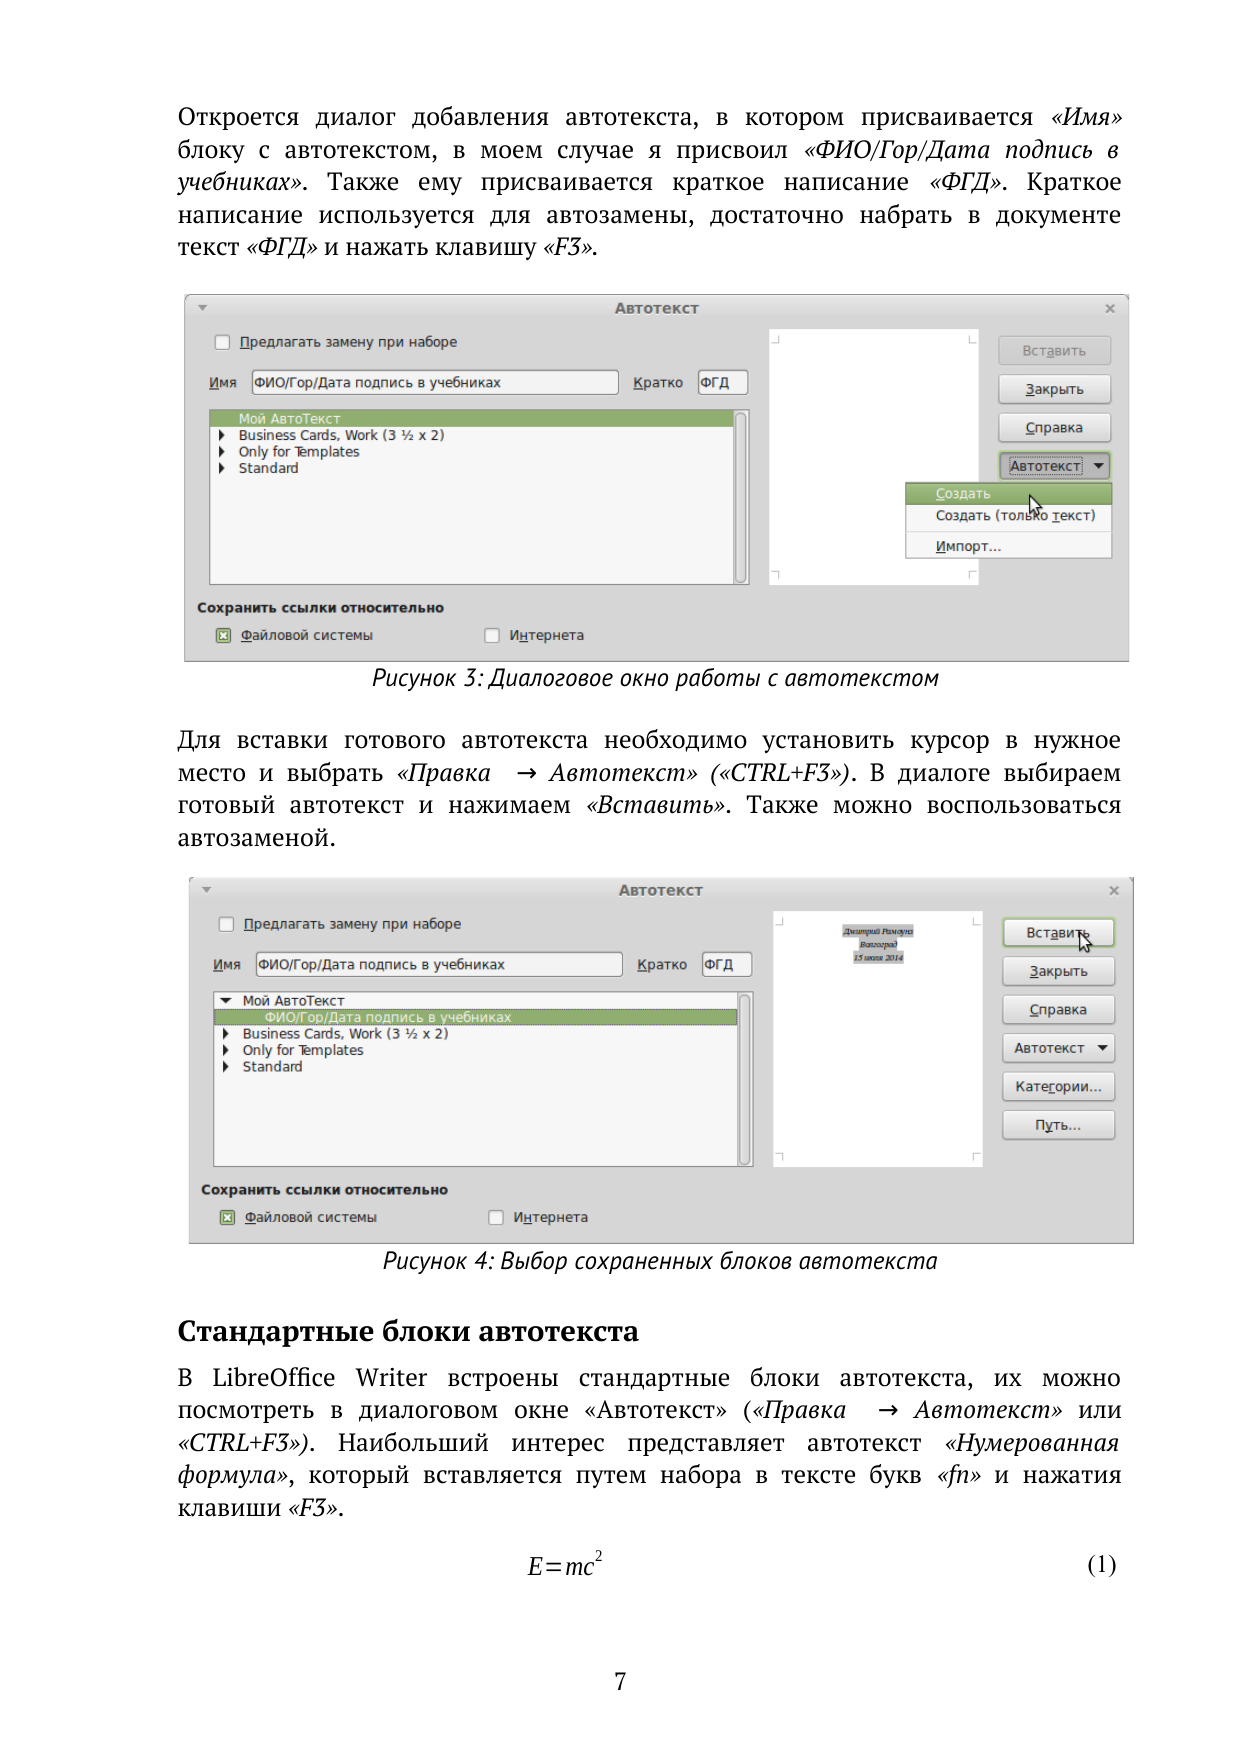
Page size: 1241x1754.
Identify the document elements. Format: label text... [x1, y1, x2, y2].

table_header (1) [1010, 1541, 1122, 1586]
table_header [118, 1541, 1010, 1586]
text Для вставки готового автотекста необходимо установить курсор в нужное место и выбрать «Правка → Автотекст» («CTRL+F3»). В диалоге выбираем готовый автотекст и нажимаем «Вставить». Также можно воспользоваться автозаменой. [177, 280, 1122, 853]
picture [188, 877, 1134, 1244]
text В LibreOffice Writer встроены стандартные блоки автотекста, их можно посмотреть в диалоговом окне «Автотекст» («Правка → Автотекст» или «CTRL+F3»). Наибольший интерес представляет автотекст «Нумерованная формула», который вставляется путем набора в тексте букв «fn» и нажатия клавиши «F3». [177, 1361, 1122, 1523]
picture [184, 294, 1130, 662]
text Откроется диалог добавления автотекста, в котором присваивается «Имя» блоку с автотекстом, в моем случае я присвоил «ФИО/Гор/Дата подпись в учебниках». Также ему присваивается краткое написание «ФГД». Краткое написание используется для автозамены, достаточно набрать в документе текст «ФГД» и нажать клавишу «F3». [177, 100, 1122, 262]
text Рисунок 4: Выбор сохраненных блоков автотекста [189, 1244, 1134, 1276]
text Рисунок 3: Диалоговое окно работы с автотекстом [184, 662, 1129, 694]
subtitle Стандартные блоки автотекста [177, 888, 1122, 1349]
